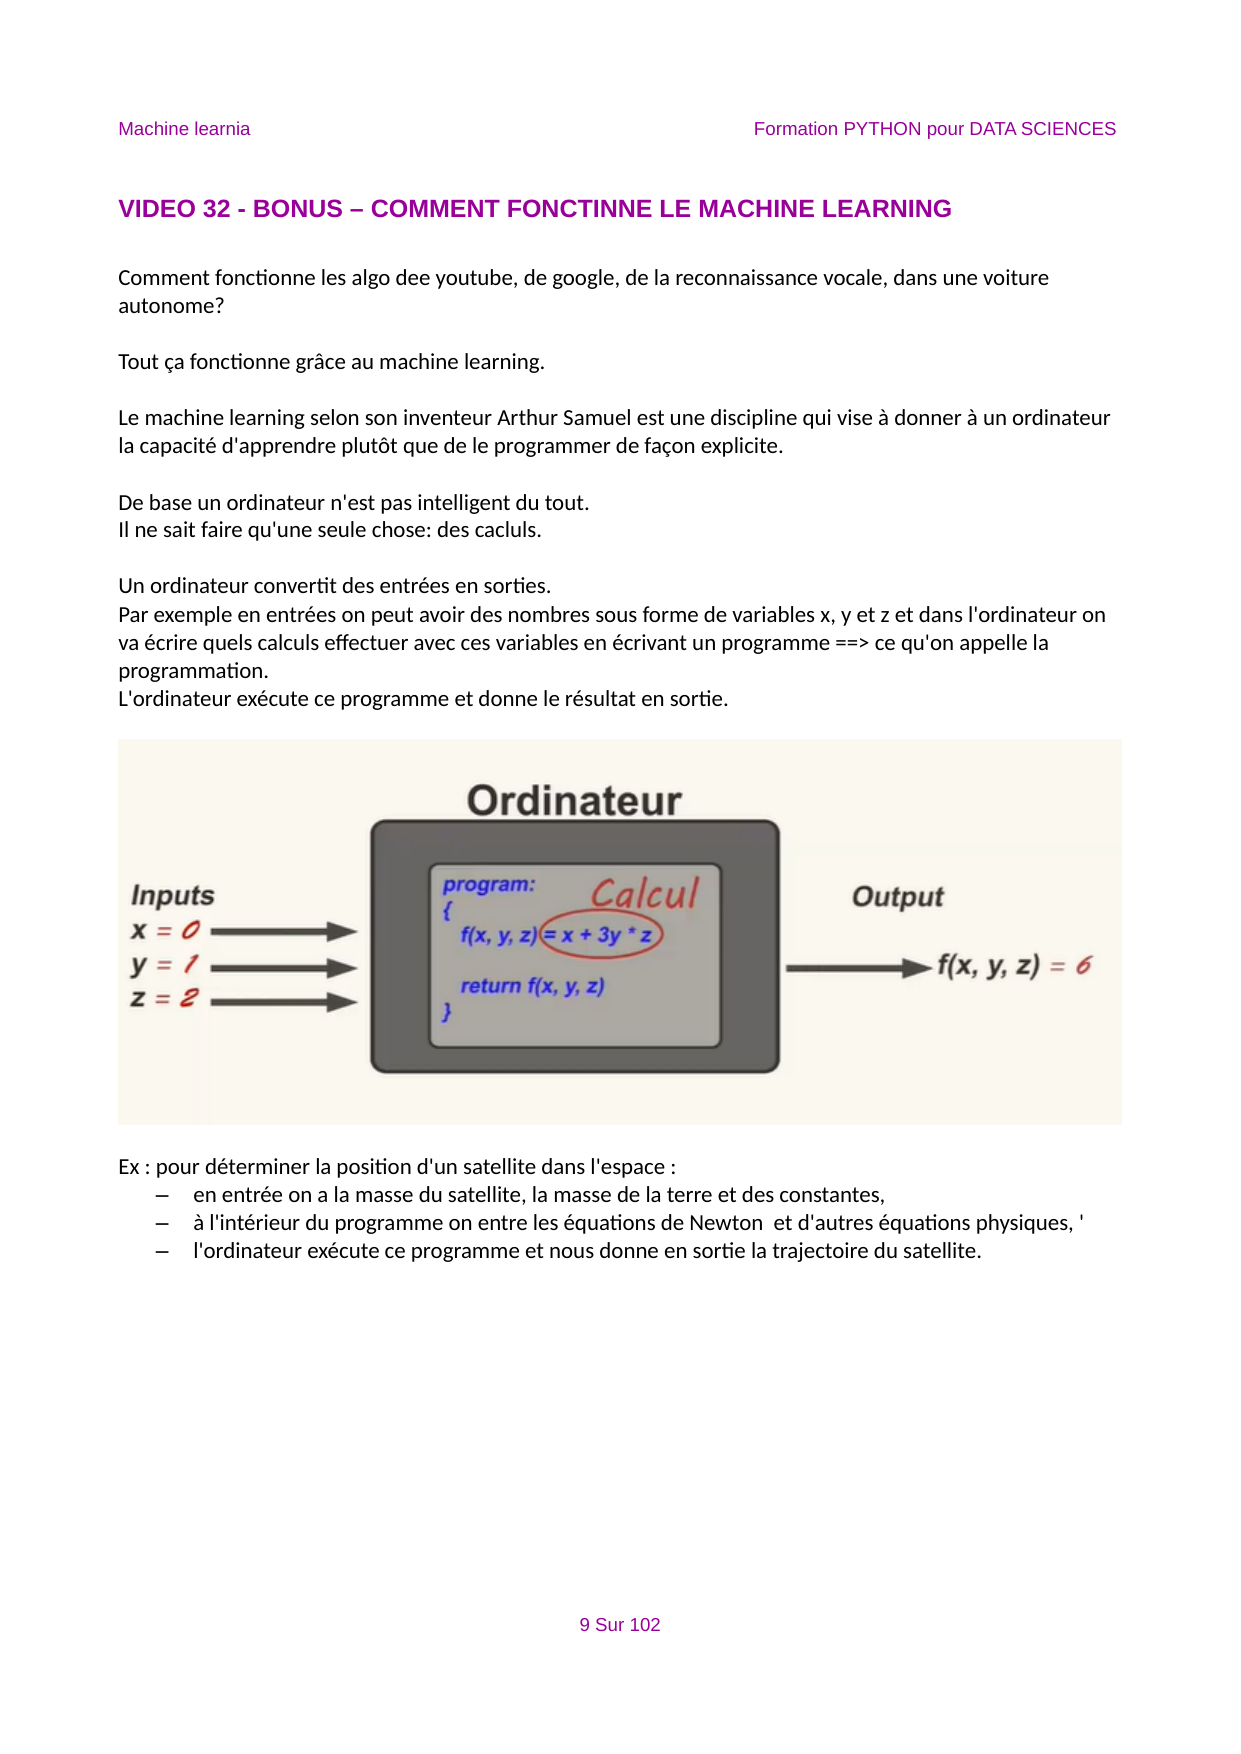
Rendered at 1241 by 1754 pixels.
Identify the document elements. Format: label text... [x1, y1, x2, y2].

text Tout ça fonctionne grâce au machine learning. [118, 347, 1122, 376]
text Comment fonctionne les algo dee youtube, de google, de la reconnaissance vocale, dans une voiture autonome? [118, 263, 1122, 319]
list l'ordinateur exécute ce programme et nous donne en sortie la trajectoire du satellite. [156, 1236, 1122, 1264]
text De base un ordinateur n'est pas intelligent du tout. Il ne sait faire qu'une seule chose: des cacluls. [118, 488, 1122, 544]
list à l'intérieur du programme on entre les équations de Newton et d'autres équations physiques, ' [156, 1208, 1122, 1236]
picture [118, 739, 1122, 1125]
text Le machine learning selon son inventeur Arthur Samuel est une discipline qui vise à donner à un ordinateur la capacité d'apprendre plutôt que de le programmer de façon explicite. [118, 403, 1122, 459]
text Un ordinateur convertit des entrées en sorties. Par exemple en entrées on peut avoir des nombres sous forme de variables x, y et z et dans l'ordinateur on va écrire quels calculs effectuer avec ces variables en écrivant un programme ==> ce qu'on appelle la programmation. [118, 572, 1122, 684]
text Ex : pour déterminer la position d'un satellite dans l'espace : [118, 1152, 1122, 1180]
list en entrée on a la masse du satellite, la masse de la terre et des constantes, [156, 1180, 1122, 1208]
text L'ordinateur exécute ce programme et donne le résultat en sortie. [118, 684, 1122, 712]
subtitle VIDEO 32 - BONUS – COMMENT FONCTINNE LE MACHINE LEARNING [118, 194, 1122, 223]
